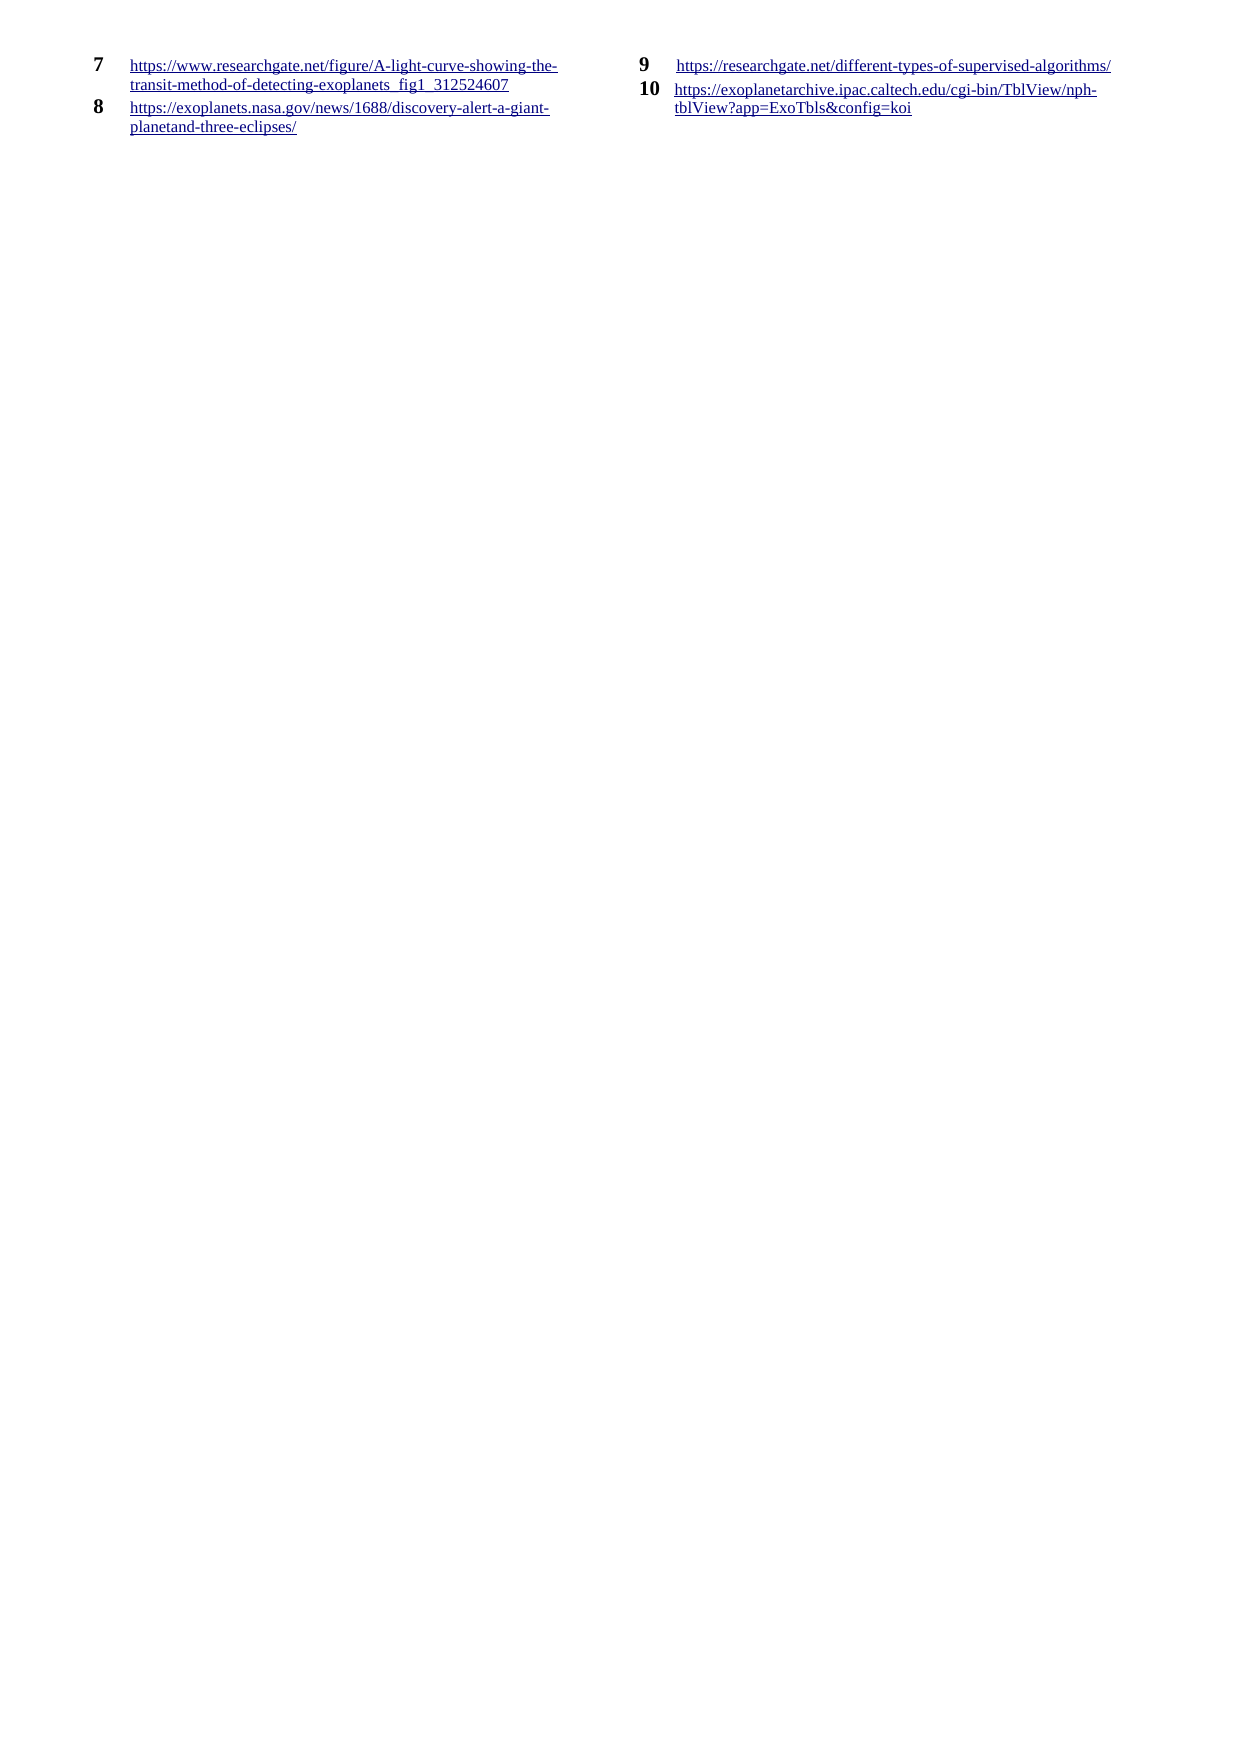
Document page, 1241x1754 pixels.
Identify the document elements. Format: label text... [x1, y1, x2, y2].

list https://www.researchgate.net/figure/A-light-curve-showing-the-transit-method-of-detecting-exoplanets_fig1_312524607 [93, 56, 601, 94]
list https://exoplanets.nasa.gov/news/1688/discovery-alert-a-giant-planetand-three-eclipses/ [93, 99, 601, 136]
list https://exoplanetarchive.ipac.caltech.edu/cgi-bin/TblView/nph-tblView?app=ExoTbls&config=koi [639, 80, 1147, 118]
list https://researchgate.net/different-types-of-supervised-algorithms/ [639, 56, 1147, 75]
